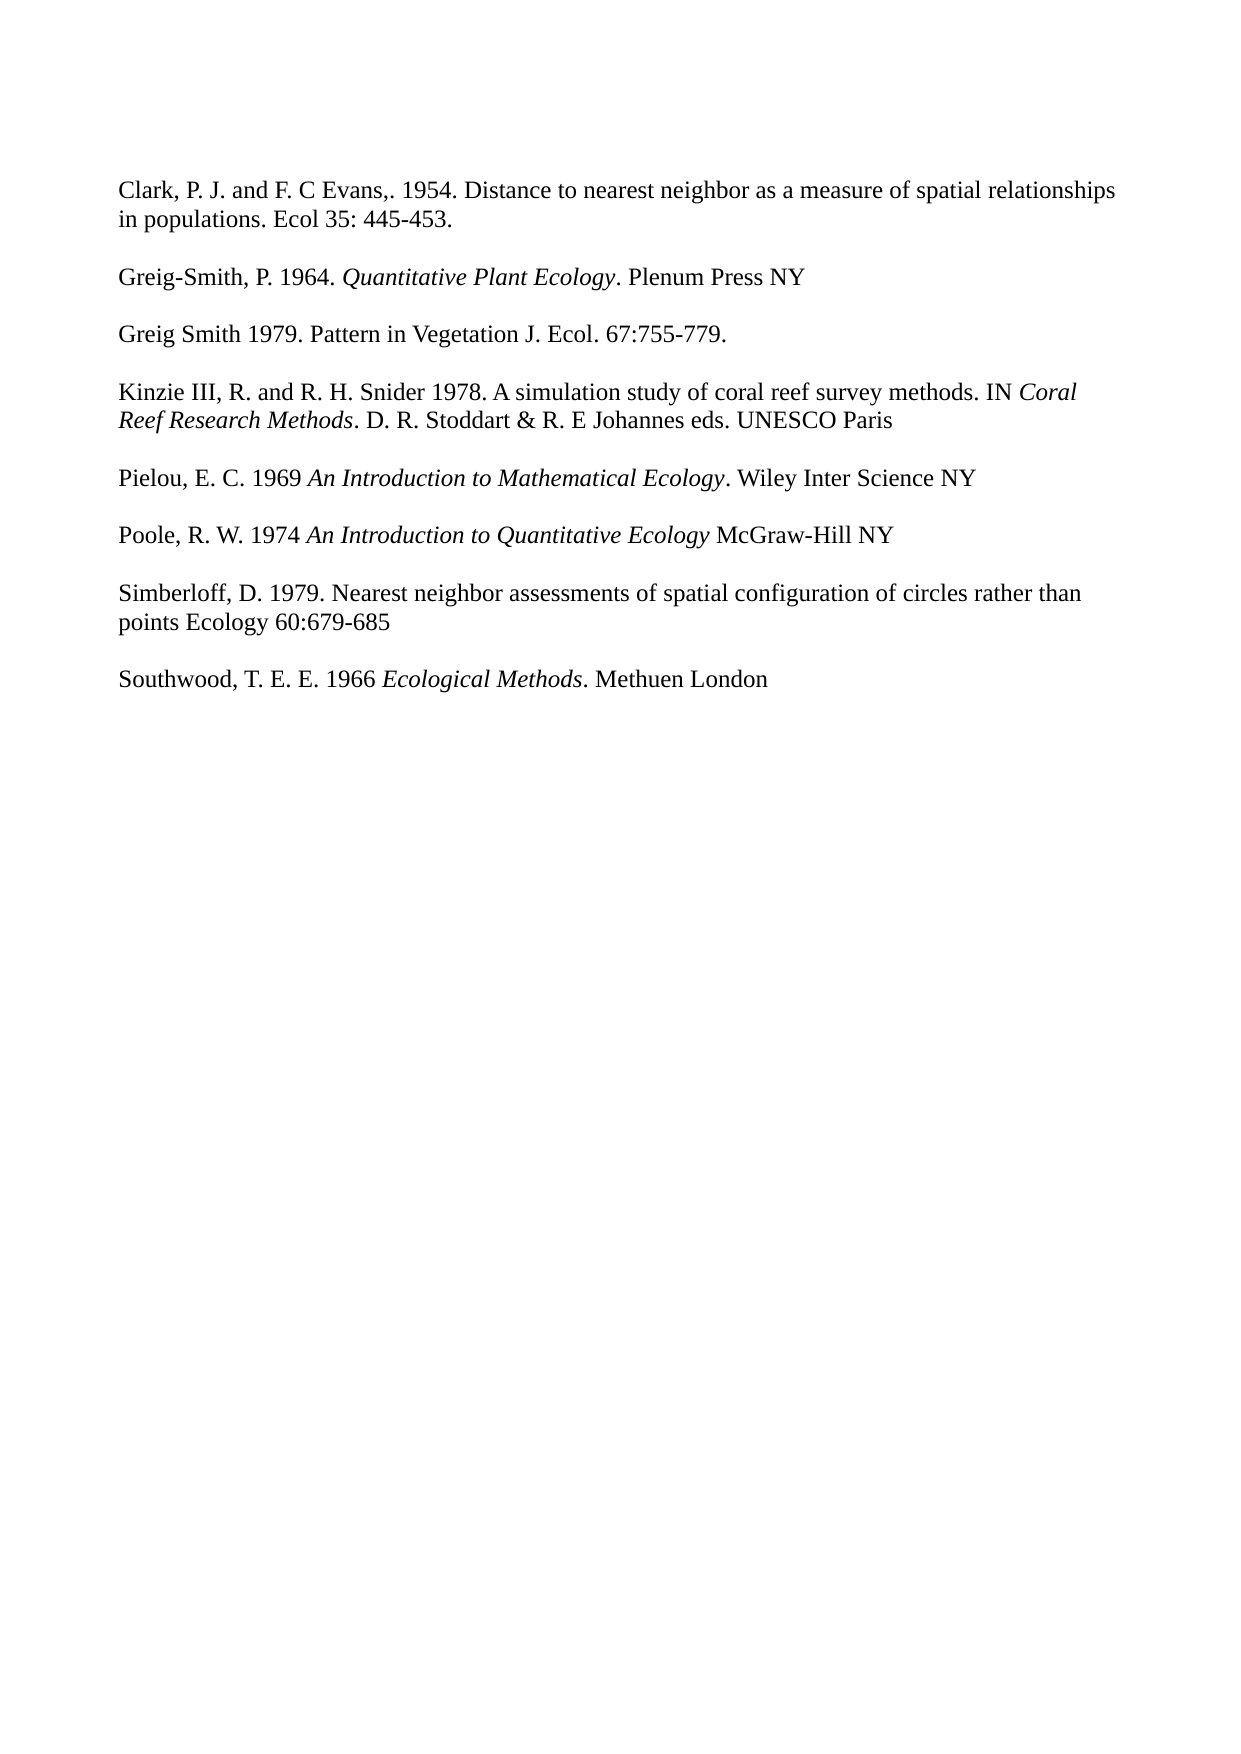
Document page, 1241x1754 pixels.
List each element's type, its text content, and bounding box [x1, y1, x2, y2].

text Kinzie III, R. and R. H. Snider 1978. A simulation study of coral reef survey methods. IN Coral Reef Research Methods. D. R. Stoddart & R. E Johannes eds. UNESCO Paris [118, 377, 1122, 434]
text Simberloff, D. 1979. Nearest neighbor assessments of spatial configuration of circles rather than points Ecology 60:679-685 [118, 578, 1122, 636]
text Clark, P. J. and F. C Evans,. 1954. Distance to nearest neighbor as a measure of spatial relationships in populations. Ecol 35: 445-453. [118, 176, 1122, 233]
text Greig Smith 1979. Pattern in Vegetation J. Ecol. 67:755-779. [118, 319, 1122, 348]
text Greig-Smith, P. 1964. Quantitative Plant Ecology. Plenum Press NY [118, 262, 1122, 291]
text Southwood, T. E. E. 1966 Ecological Methods. Methuen London [118, 664, 1122, 693]
text Poole, R. W. 1974 An Introduction to Quantitative Ecology McGraw-Hill NY [118, 521, 1122, 549]
text Pielou, E. C. 1969 An Introduction to Mathematical Ecology. Wiley Inter Science NY [118, 463, 1122, 492]
